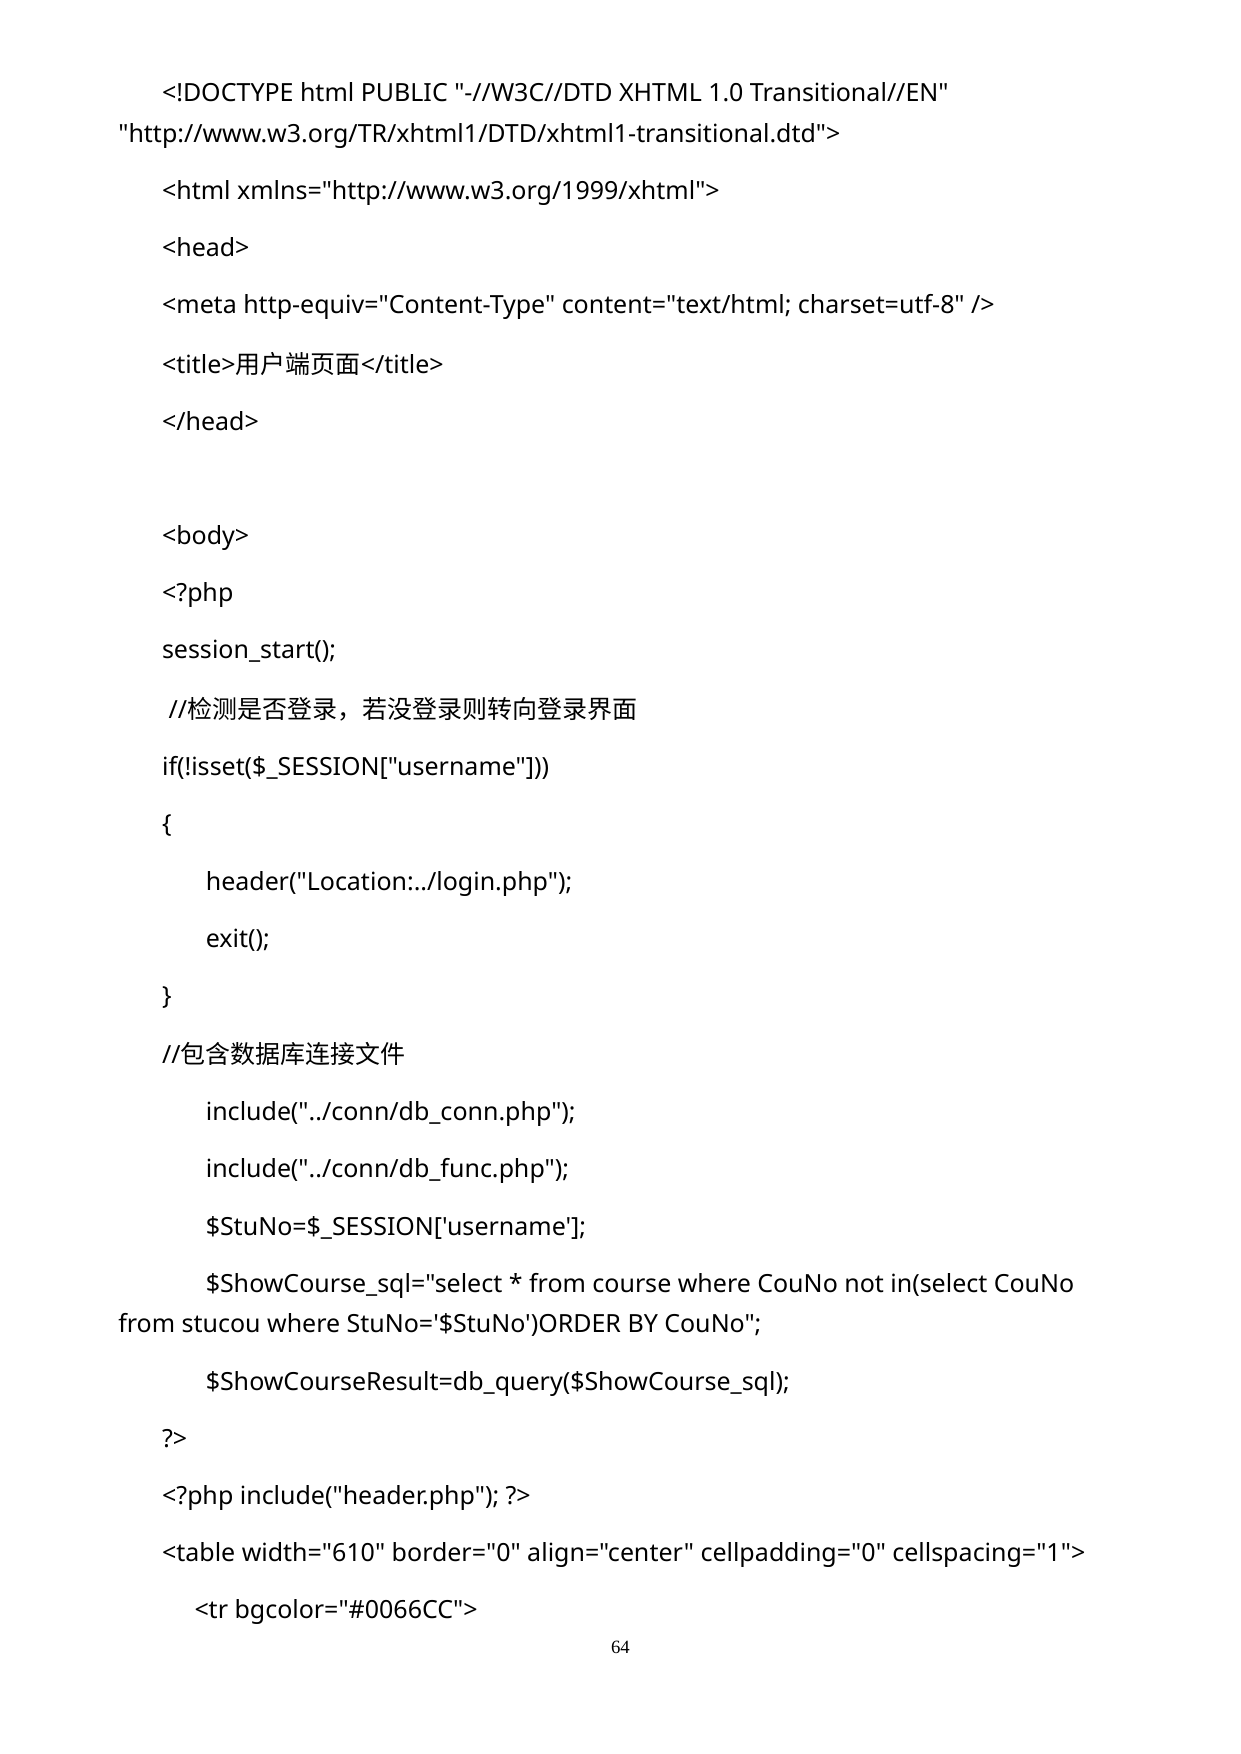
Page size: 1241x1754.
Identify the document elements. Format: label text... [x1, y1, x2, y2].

text <?php [118, 575, 1122, 609]
text include("../conn/db_func.php"); [118, 1151, 1122, 1185]
text $ShowCourseResult=db_query($ShowCourse_sql); [118, 1363, 1122, 1397]
text <body> [118, 518, 1122, 552]
text session_start(); [118, 632, 1122, 666]
text <table width="610" border="0" align="center" cellpadding="0" cellspacing="1"> [118, 1534, 1122, 1568]
text { [118, 806, 1122, 840]
text <title>用户端页面</title> [118, 344, 1122, 380]
text //检测是否登录，若没登录则转向登录界面 [118, 689, 1122, 726]
text exit(); [118, 920, 1122, 954]
text <html xmlns="http://www.w3.org/1999/xhtml"> [118, 173, 1122, 207]
text <?php include("header.php"); ?> [118, 1477, 1122, 1511]
text <!DOCTYPE html PUBLIC "-//W3C//DTD XHTML 1.0 Transitional//EN" "http://www.w3.org/TR/xhtml1/DTD/xhtml1-transitional.dtd"> [118, 75, 1122, 150]
text <tr bgcolor="#0066CC"> [118, 1592, 1122, 1626]
text </head> [118, 404, 1122, 438]
text } [118, 977, 1122, 1011]
text <head> [118, 230, 1122, 264]
text $StuNo=$_SESSION['username']; [118, 1208, 1122, 1242]
text include("../conn/db_conn.php"); [118, 1094, 1122, 1128]
text $ShowCourse_sql="select * from course where CouNo not in(select CouNo from stucou where StuNo='$StuNo')ORDER BY CouNo"; [118, 1265, 1122, 1340]
text <meta http-equiv="Content-Type" content="text/html; charset=utf-8" /> [118, 287, 1122, 321]
text if(!isset($_SESSION["username"])) [118, 749, 1122, 783]
text //包含数据库连接文件 [118, 1034, 1122, 1071]
text ?> [118, 1420, 1122, 1454]
text header("Location:../login.php"); [118, 863, 1122, 897]
